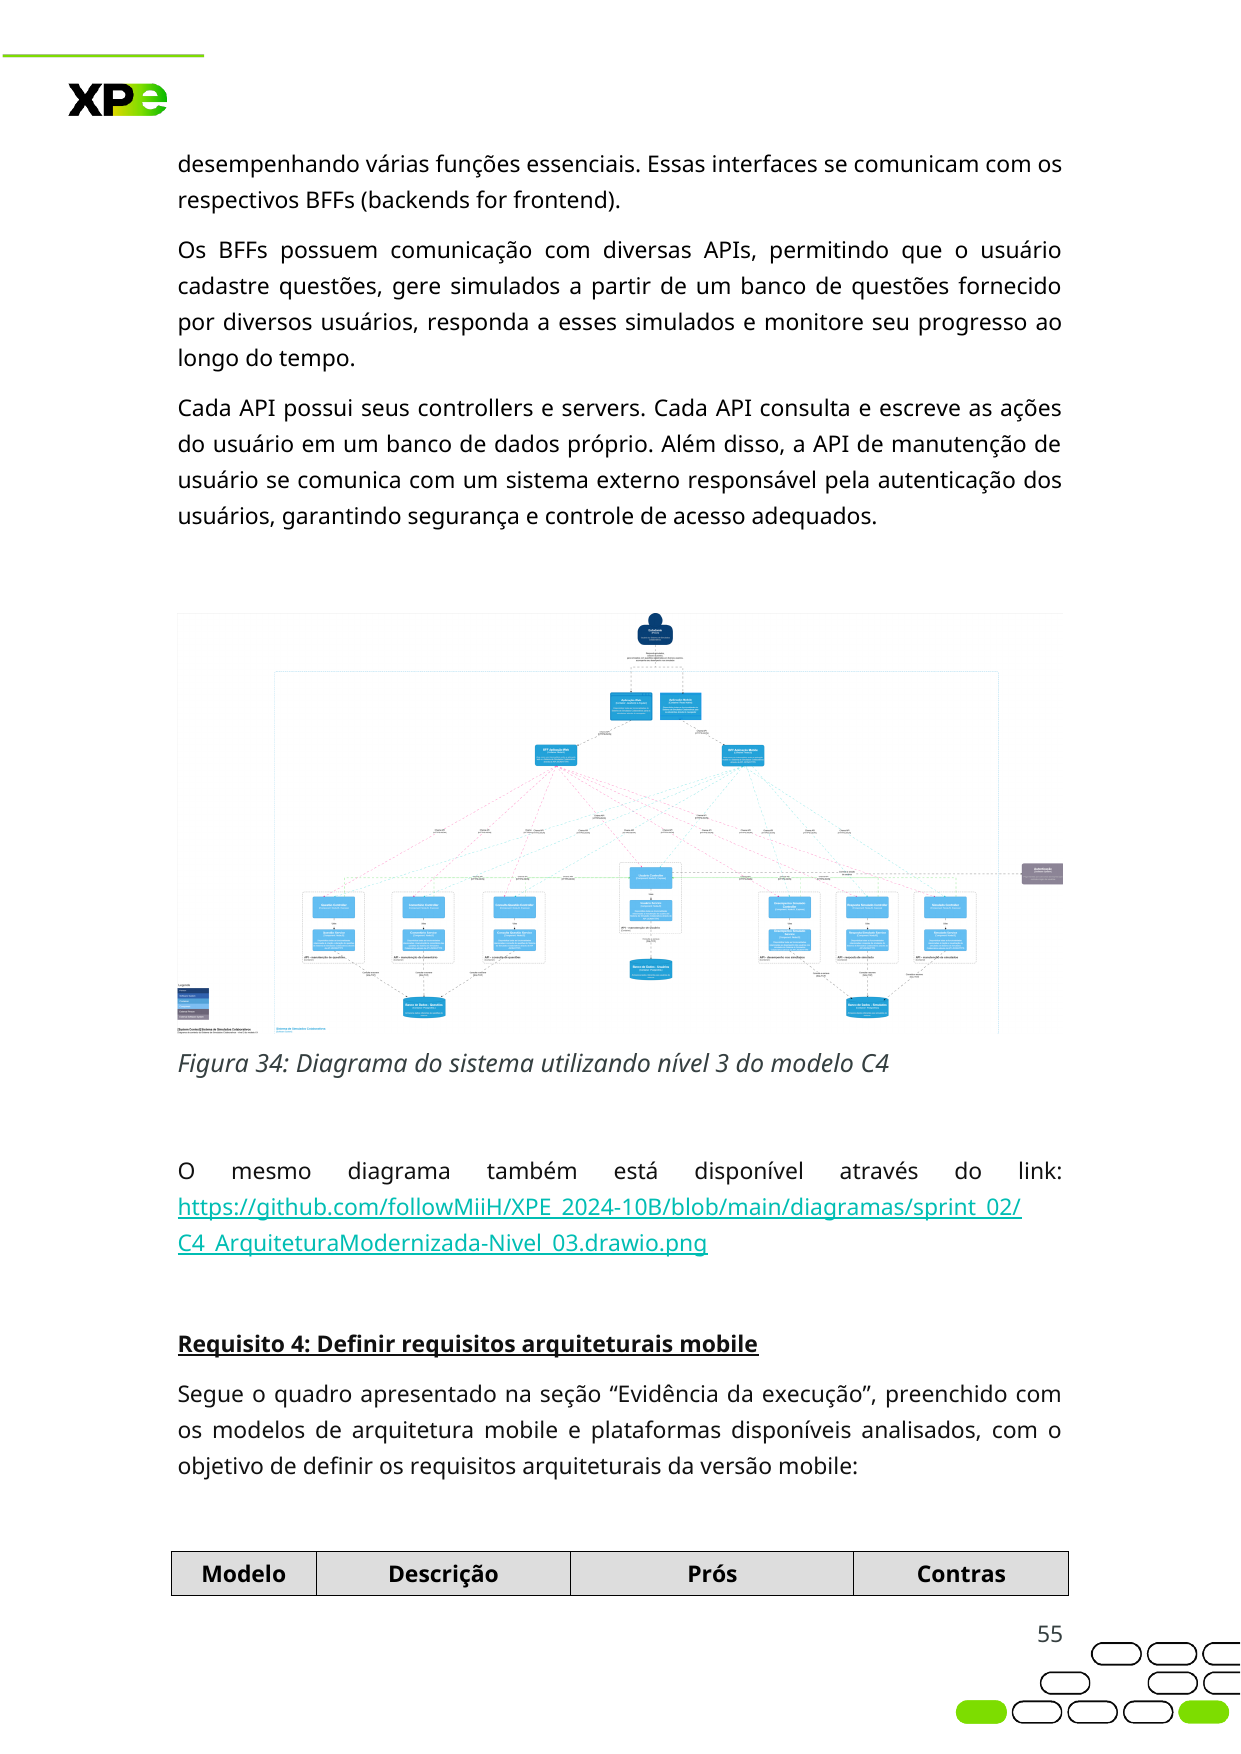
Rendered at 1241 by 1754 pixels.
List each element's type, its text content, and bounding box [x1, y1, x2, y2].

text Os BFFs possuem comunicação com diversas APIs, permitindo que o usuário cadastre questões, gere simulados a partir de um banco de questões fornecido por diversos usuários, responda a esses simulados e monitore seu progresso ao longo do tempo. [177, 234, 1063, 373]
picture [955, 1642, 1241, 1724]
table_header Prós [571, 1552, 853, 1595]
table_header Descrição [317, 1552, 570, 1595]
text Requisito 4: Definir requisitos arquiteturais mobile [177, 1327, 1063, 1359]
table_header Contras [854, 1552, 1068, 1595]
text Cada API possui seus controllers e servers. Cada API consulta e escreve as ações do usuário em um banco de dados próprio. Além disso, a API de manutenção de usuário se comunica com um sistema externo responsável pela autenticação dos usuários, garantindo segurança e controle de acesso adequados. [177, 392, 1063, 531]
picture [177, 613, 1063, 1034]
picture [2, 51, 205, 148]
text desempenhando várias funções essenciais. Essas interfaces se comunicam com os respectivos BFFs (backends for frontend). [177, 148, 1063, 215]
table_header Modelo [172, 1552, 316, 1595]
text O mesmo diagrama também está disponível através do link: https://github.com/followMiiH/XPE_2024-10B/blob/main/diagramas/sprint_02/C4_ArquiteturaModernizada-Nivel_03.drawio.png [177, 1154, 1063, 1258]
text Figura 34: Diagrama do sistema utilizando nível 3 do modelo C4 [177, 1034, 1063, 1080]
text Segue o quadro apresentado na seção “Evidência da execução”, preenchido com os modelos de arquitetura mobile e plataformas disponíveis analisados, com o objetivo de definir os requisitos arquiteturais da versão mobile: [177, 1378, 1063, 1481]
